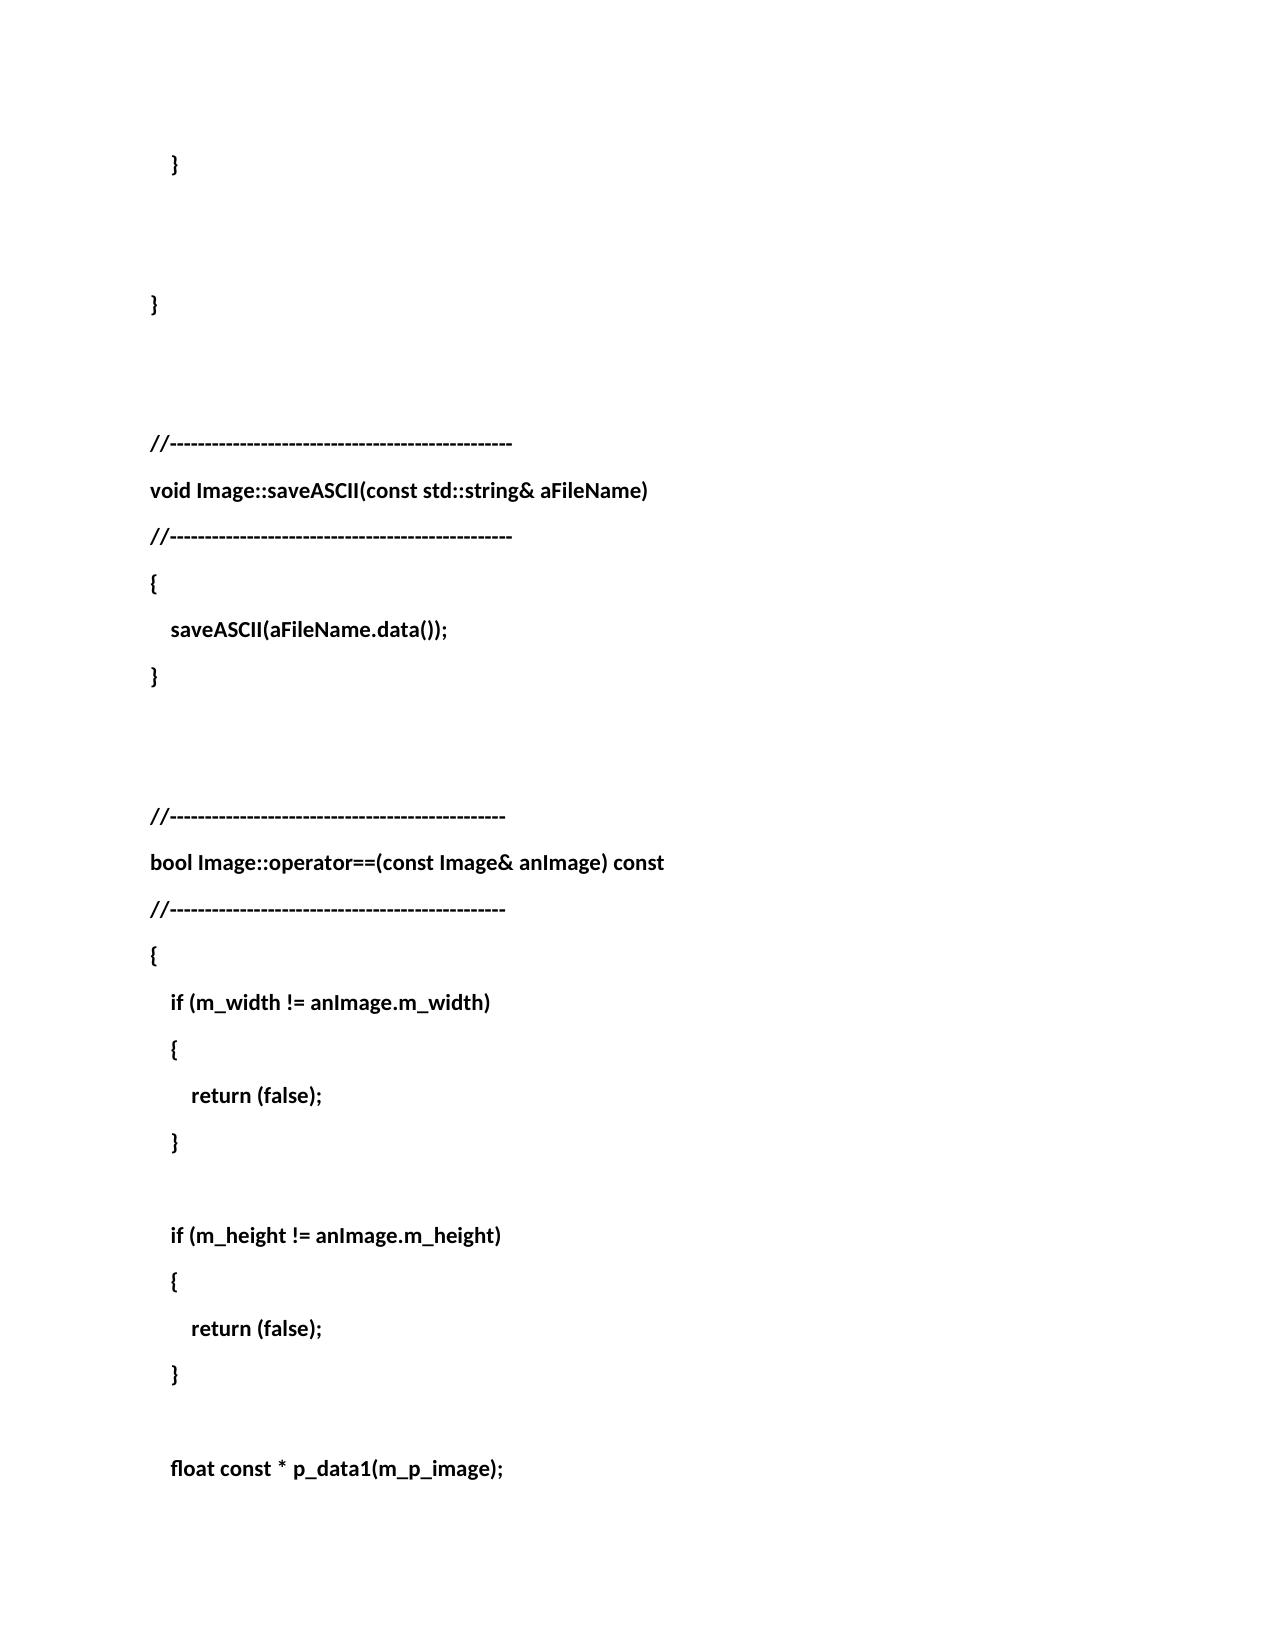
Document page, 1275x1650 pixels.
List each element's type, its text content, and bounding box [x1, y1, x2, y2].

text } [150, 1128, 1125, 1156]
text { [150, 1267, 1125, 1296]
text return (false); [150, 1081, 1125, 1109]
text return (false); [150, 1314, 1125, 1342]
text bool Image::operator==(const Image& anImage) const [150, 848, 1125, 876]
text saveASCII(aFileName.data()); [150, 616, 1125, 644]
text } [150, 150, 1125, 178]
text { [150, 569, 1125, 597]
text //------------------------------------------------ [150, 802, 1125, 830]
text //------------------------------------------------ [150, 895, 1125, 923]
text } [150, 1361, 1125, 1389]
text void Image::saveASCII(const std::string& aFileName) [150, 476, 1125, 504]
text //------------------------------------------------- [150, 429, 1125, 457]
text { [150, 942, 1125, 969]
text if (m_width != anImage.m_width) [150, 988, 1125, 1016]
text if (m_height != anImage.m_height) [150, 1221, 1125, 1249]
text } [150, 662, 1125, 690]
text //------------------------------------------------- [150, 522, 1125, 551]
text { [150, 1035, 1125, 1063]
text } [150, 290, 1125, 318]
text float const * p_data1(m_p_image); [150, 1454, 1125, 1482]
